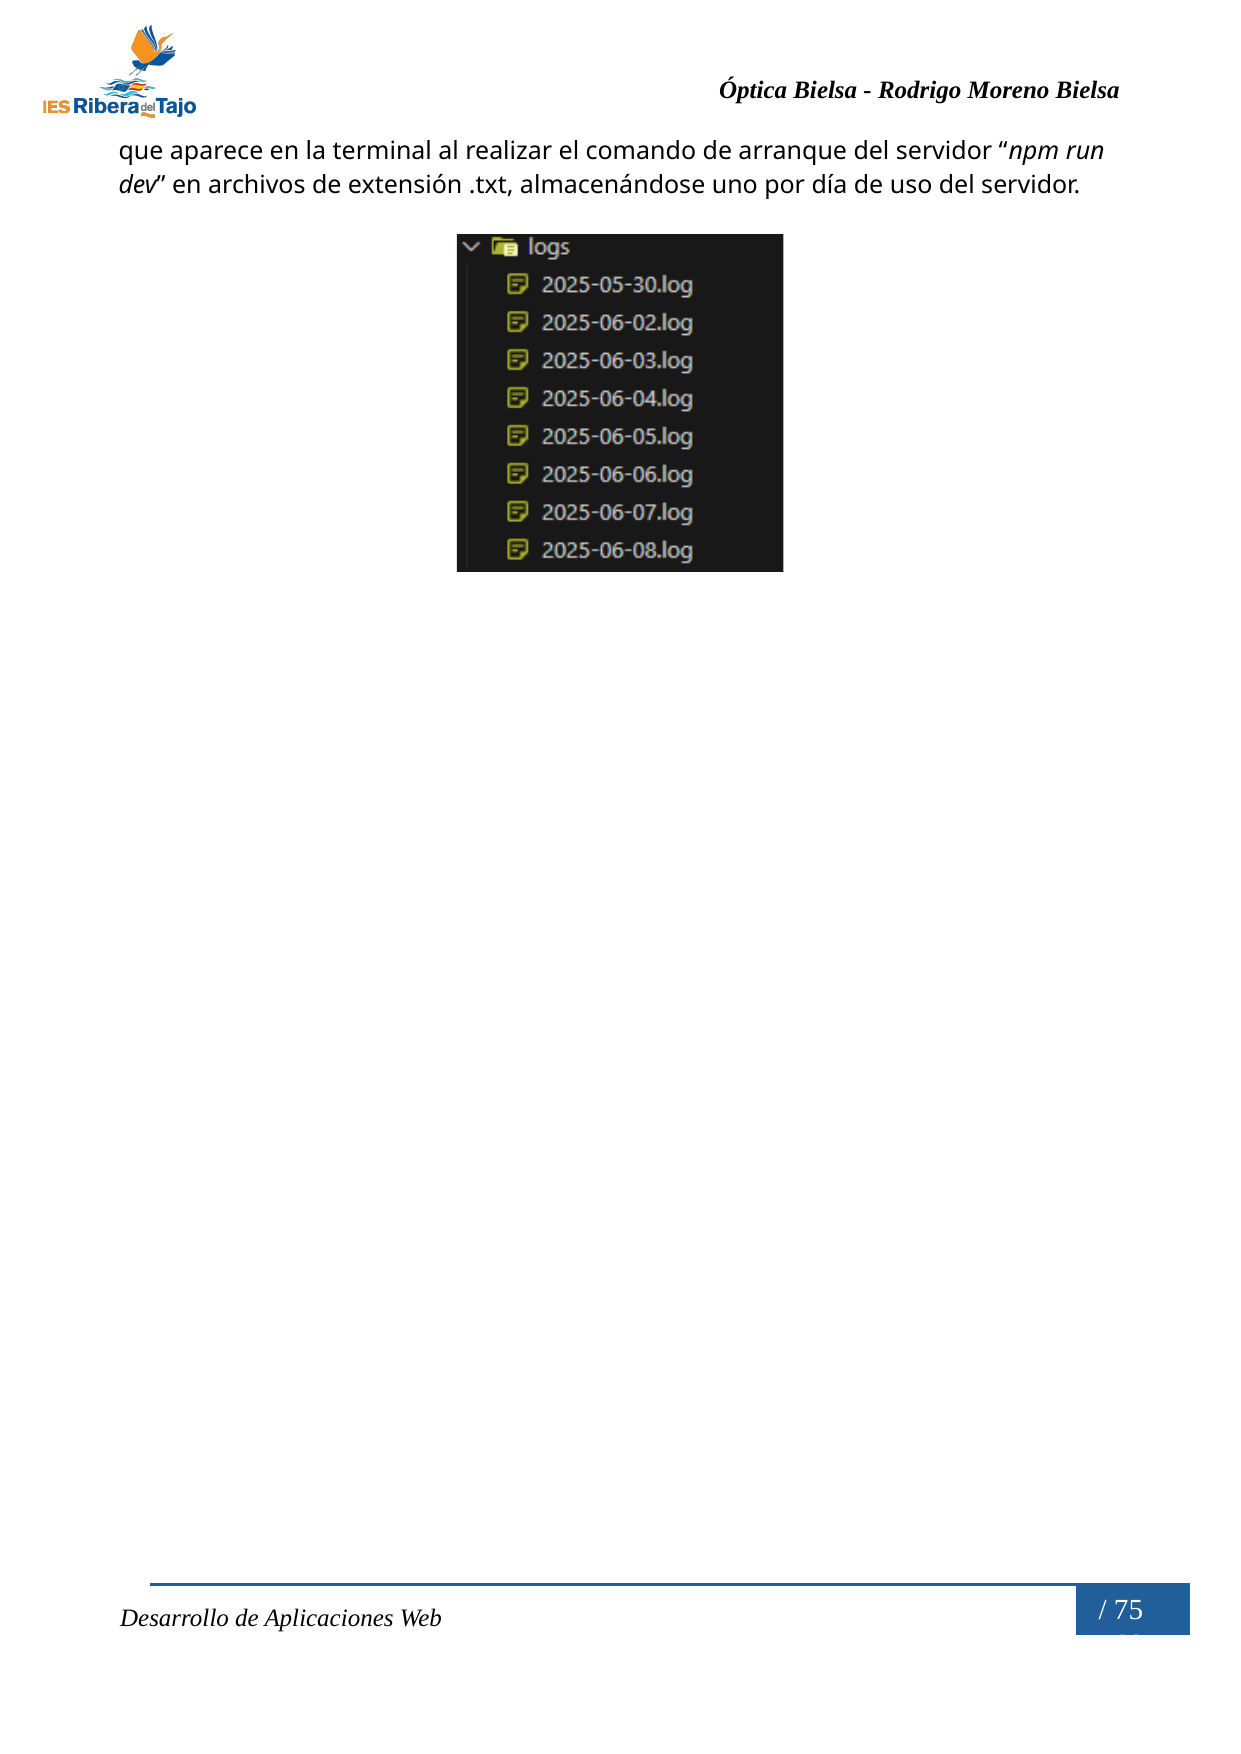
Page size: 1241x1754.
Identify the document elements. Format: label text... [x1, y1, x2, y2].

text que aparece en la terminal al realizar el comando de arranque del servidor “npm run dev” en archivos de extensión .txt, almacenándose uno por día de uso del servidor. [118, 132, 1122, 201]
